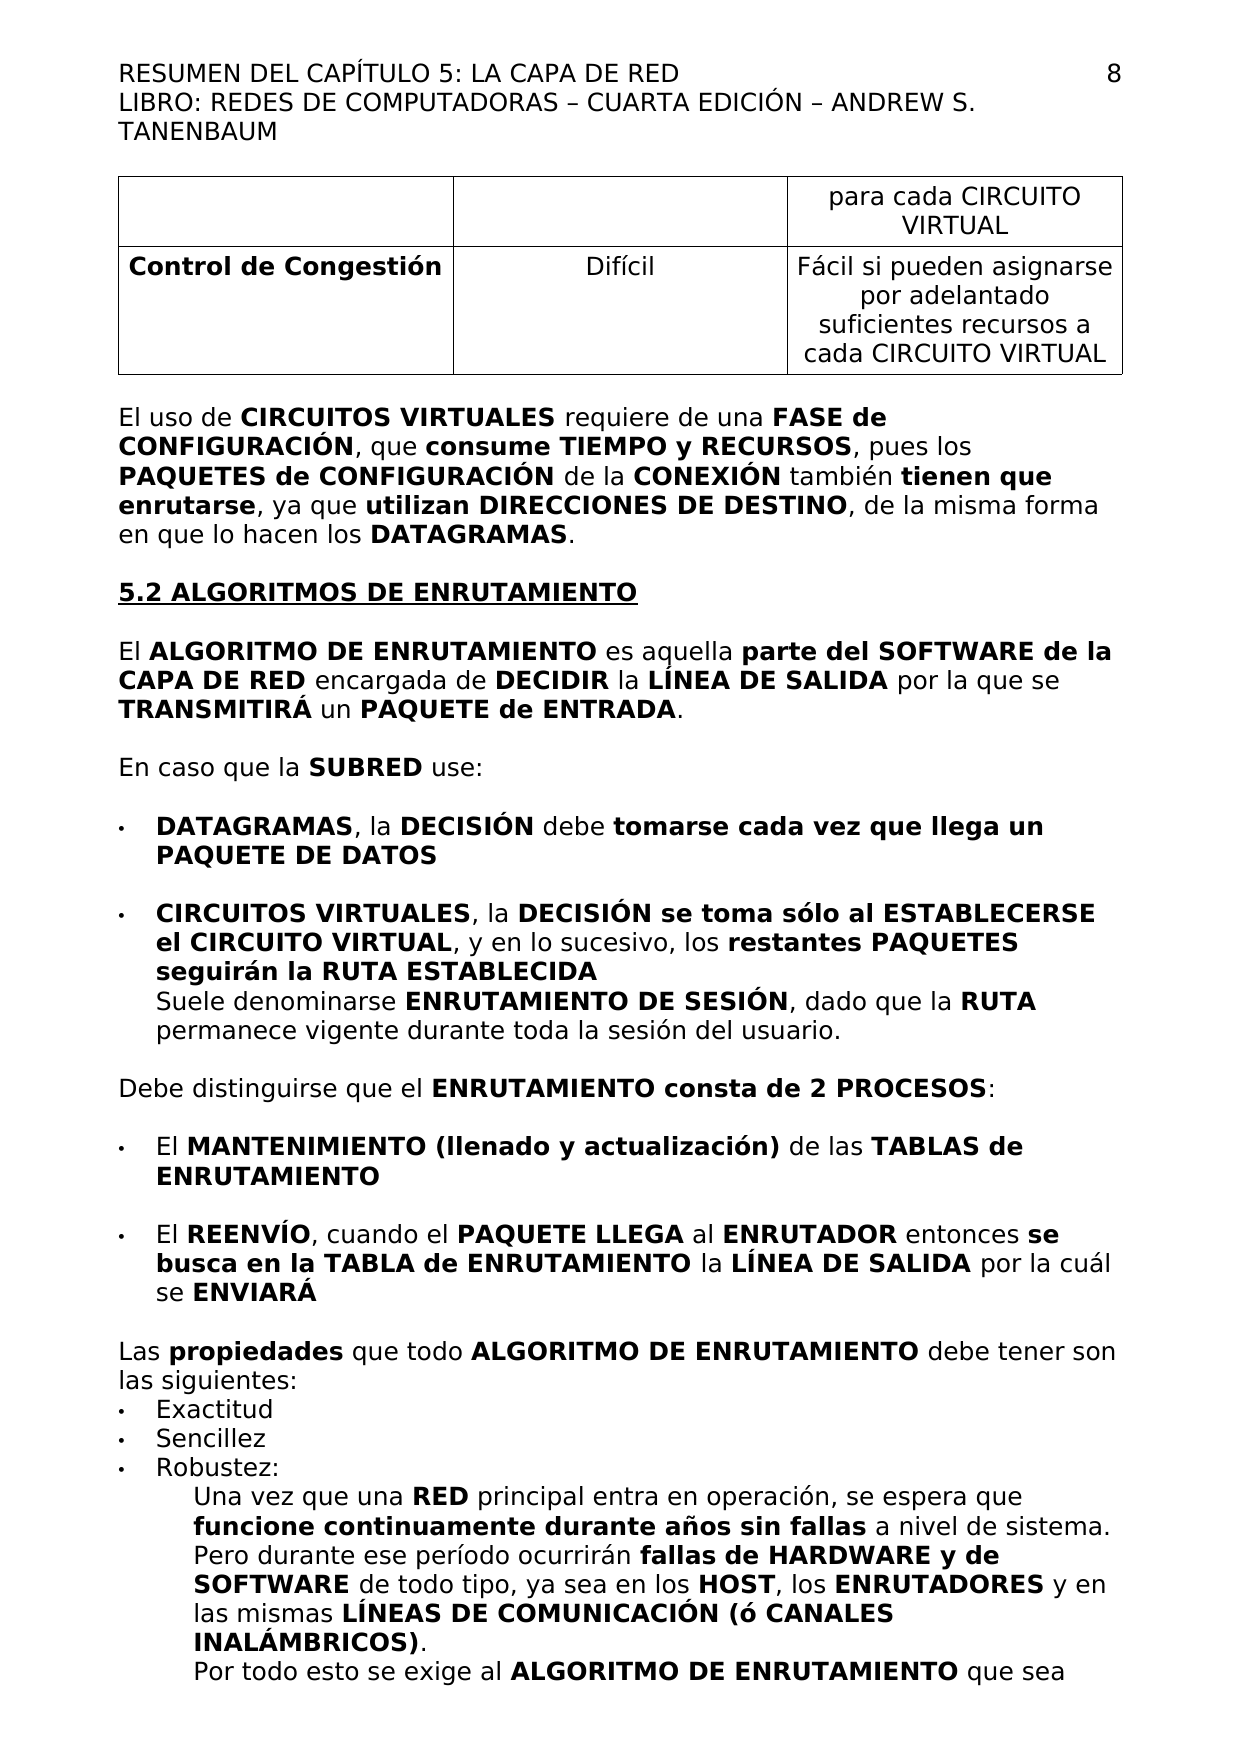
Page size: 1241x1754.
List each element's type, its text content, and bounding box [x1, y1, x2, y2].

text El uso de CIRCUITOS VIRTUALES requiere de una FASE de CONFIGURACIÓN, que consume TIEMPO y RECURSOS, pues los PAQUETES de CONFIGURACIÓN de la CONEXIÓN también tienen que enrutarse, ya que utilizan DIRECCIONES DE DESTINO, de la misma forma en que lo hacen los DATAGRAMAS. [118, 403, 1122, 549]
list Exactitud [118, 1395, 1122, 1424]
text Las propiedades que todo ALGORITMO DE ENRUTAMIENTO debe tener son las siguientes: [118, 1337, 1122, 1395]
list Suele denominarse ENRUTAMIENTO DE SESIÓN, dado que la RUTA permanece vigente durante toda la sesión del usuario. [118, 987, 1122, 1045]
text Debe distinguirse que el ENRUTAMIENTO consta de 2 PROCESOS: [118, 1074, 1122, 1103]
table_cell [454, 177, 787, 246]
table_cell [119, 177, 453, 246]
list DATAGRAMAS, la DECISIÓN debe tomarse cada vez que llega un PAQUETE DE DATOS [118, 812, 1122, 870]
list CIRCUITOS VIRTUALES, la DECISIÓN se toma sólo al ESTABLECERSE el CIRCUITO VIRTUAL, y en lo sucesivo, los restantes PAQUETES seguirán la RUTA ESTABLECIDA [118, 899, 1122, 987]
list Una vez que una RED principal entra en operación, se espera que funcione continuamente durante años sin fallas a nivel de sistema. Pero durante ese período ocurrirán fallas de HARDWARE y de SOFTWARE de todo tipo, ya sea en los HOST, los ENRUTADORES y en las mismas LÍNEAS DE COMUNICACIÓN (ó CANALES INALÁMBRICOS). [156, 1483, 1122, 1658]
list El MANTENIMIENTO (llenado y actualización) de las TABLAS de ENRUTAMIENTO [118, 1133, 1122, 1191]
list El REENVÍO, cuando el PAQUETE LLEGA al ENRUTADOR entonces se busca en la TABLA de ENRUTAMIENTO la LÍNEA DE SALIDA por la cuál se ENVIARÁ [118, 1220, 1122, 1308]
list Robustez: [118, 1453, 1122, 1483]
table_cell Fácil si pueden asignarse por adelantado suficientes recursos a cada CIRCUITO VIRTUAL [788, 247, 1122, 374]
text 5.2 ALGORITMOS DE ENRUTAMIENTO [118, 578, 1122, 608]
table_cell Difícil [454, 247, 787, 374]
table_cell Control de Congestión [119, 247, 453, 374]
text En caso que la SUBRED use: [118, 753, 1122, 783]
list Sencillez [118, 1424, 1122, 1453]
list Por todo esto se exige al ALGORITMO DE ENRUTAMIENTO que sea [156, 1658, 1122, 1687]
text El ALGORITMO DE ENRUTAMIENTO es aquella parte del SOFTWARE de la CAPA DE RED encargada de DECIDIR la LÍNEA DE SALIDA por la que se TRANSMITIRÁ un PAQUETE de ENTRADA. [118, 637, 1122, 724]
table_cell para cada CIRCUITO VIRTUAL [788, 177, 1122, 246]
